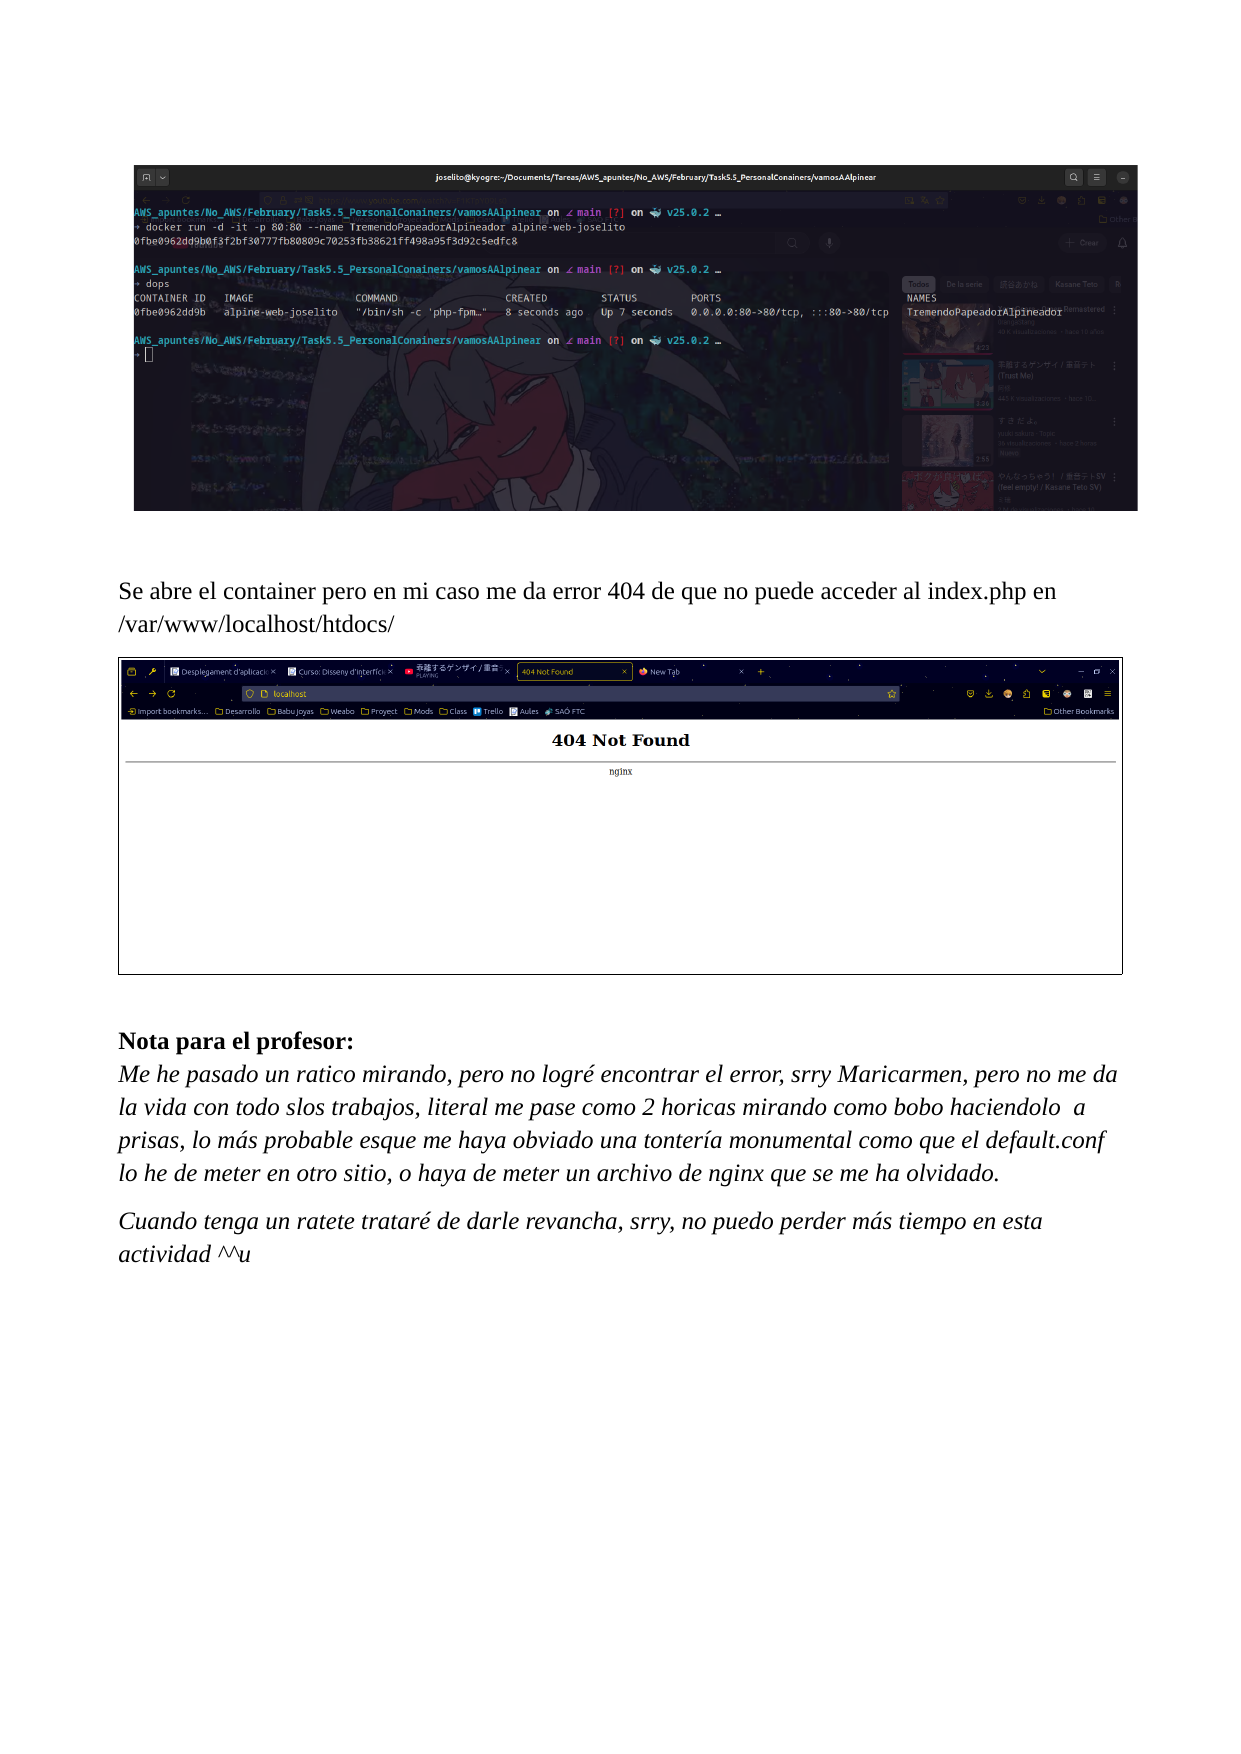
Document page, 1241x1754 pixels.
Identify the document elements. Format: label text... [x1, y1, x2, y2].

picture [133, 165, 1138, 511]
picture [121, 660, 1119, 972]
text Nota para el profesor: Me he pasado un ratico mirando, pero no logré encontrar el error, srry Maricarmen, pero no me da la vida con todo slos trabajos, literal me pase como 2 horicas mirando como bobo haciendolo a prisas, lo más probable esque me haya obviado una tontería monumental como que el default.conf lo he de meter en otro sitio, o haya de meter un archivo de nginx que se me ha olvidado. [118, 1026, 1122, 1187]
text Cuando tenga un ratete trataré de darle revancha, srry, no puedo perder más tiempo en esta actividad ^^u [118, 1206, 1122, 1268]
text Se abre el container pero en mi caso me da error 404 de que no puede acceder al index.php en /var/www/localhost/htdocs/ [118, 118, 1122, 638]
